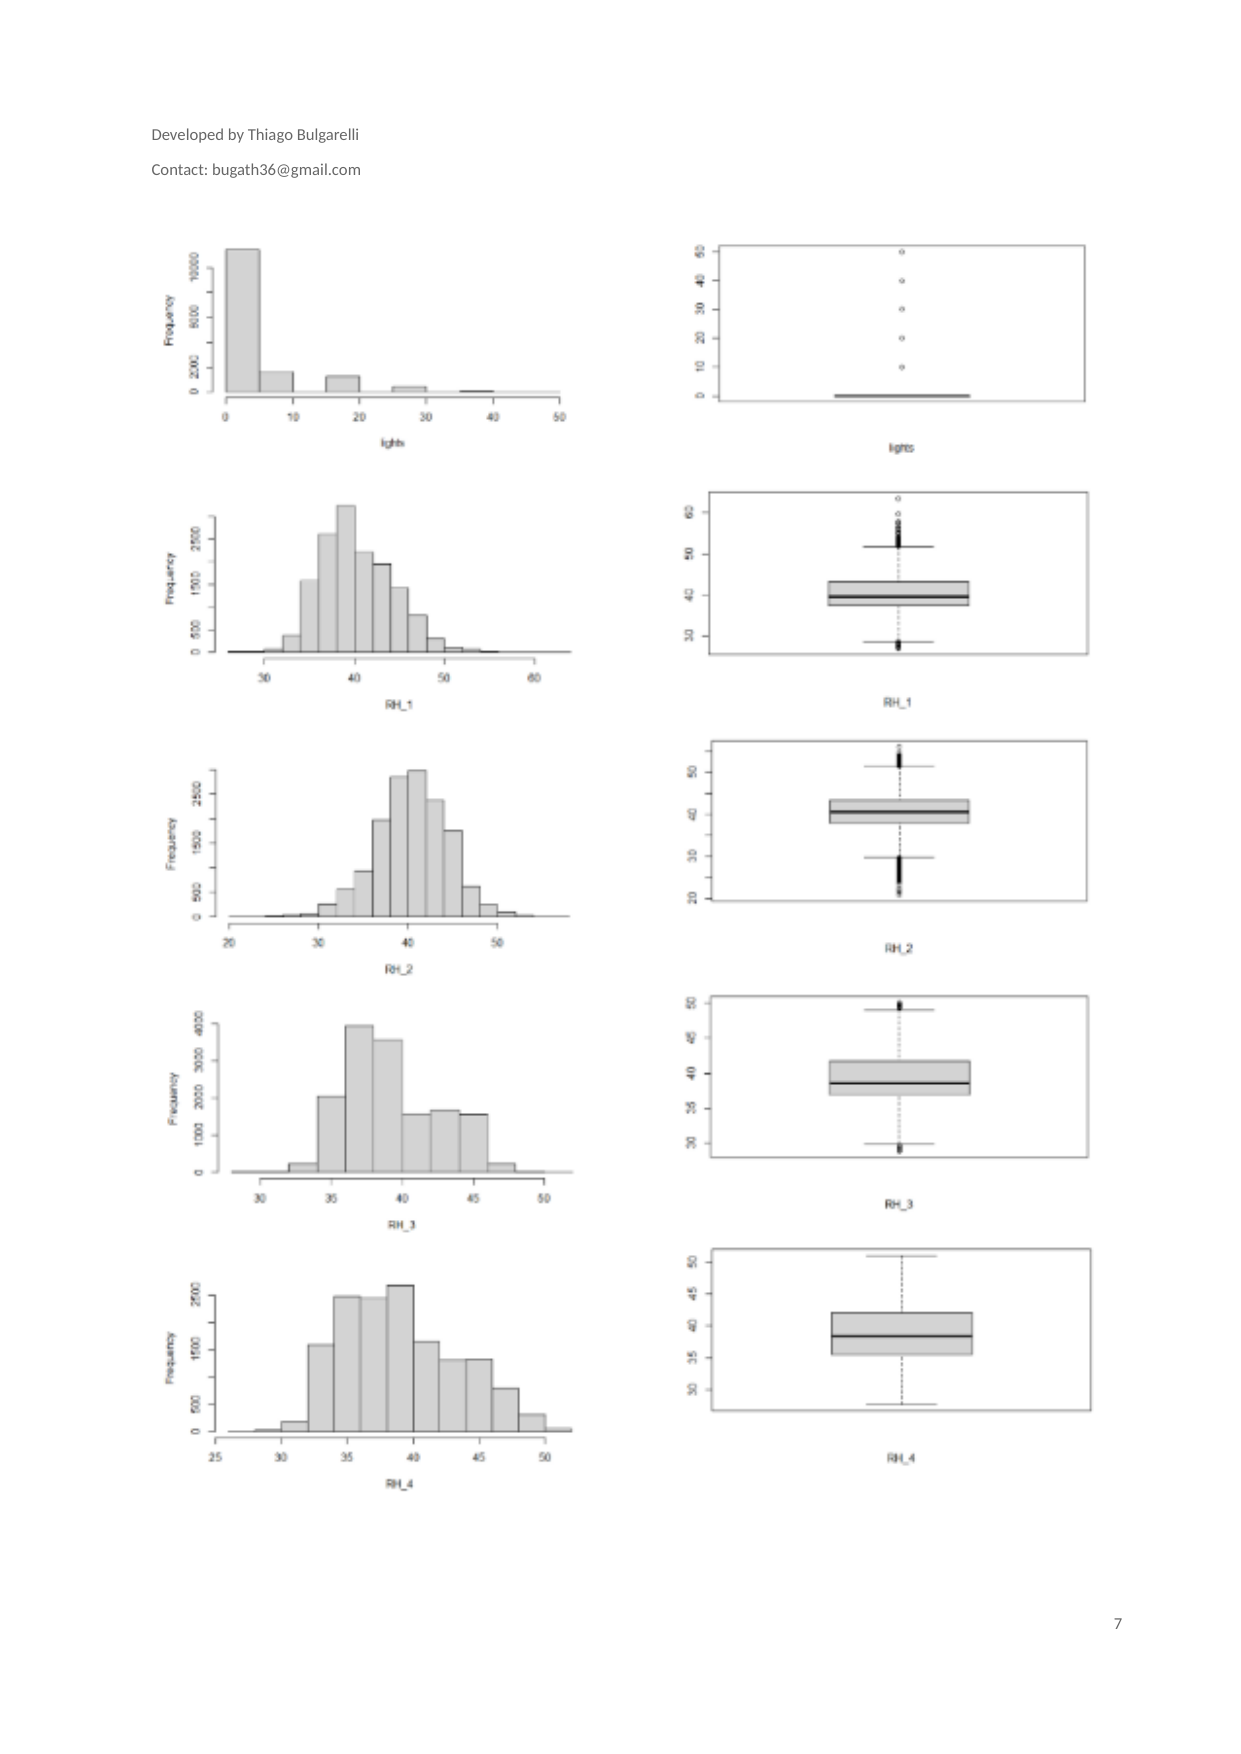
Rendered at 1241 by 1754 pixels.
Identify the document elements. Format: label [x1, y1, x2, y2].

picture [131, 209, 1109, 1494]
